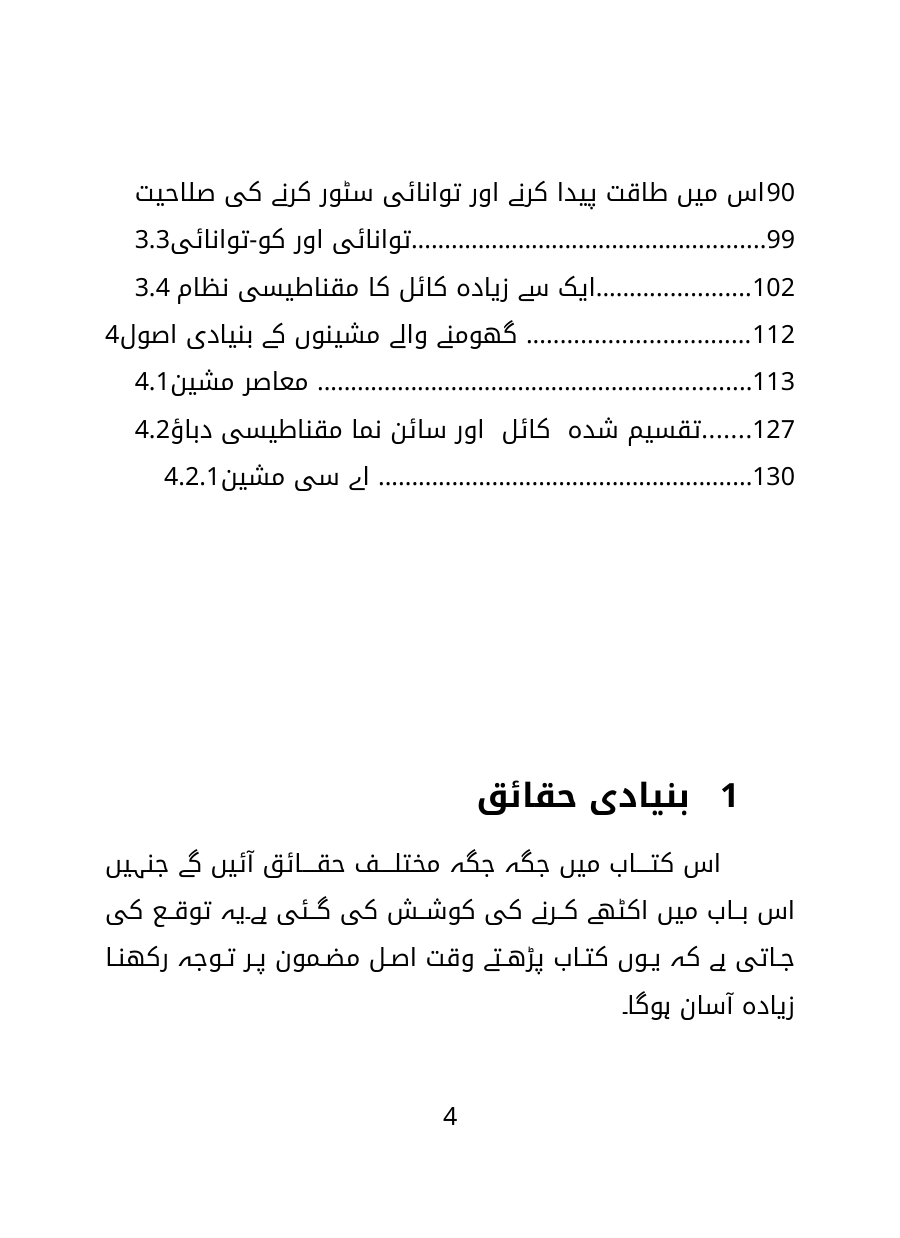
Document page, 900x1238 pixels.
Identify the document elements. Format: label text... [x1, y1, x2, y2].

text اس کتاب میں جگہ جگہ مختلف حقائق آئیں گے جنہیں اس باب میں اکٹھے کرنے کی کوشش کی گئی ہے۔یہ توقع کی جاتی ہے کہ یوں کتاب پڑھتے وقت اصل مضمون پر توجہ رکھنا زیادہ آسان ہوگا۔ [105, 840, 795, 1029]
text 3.4 ایک سے زیادہ کائل کا مقناطیسی نظام 102 [134, 264, 795, 311]
subtitle بنیادی حقائق [105, 764, 720, 827]
text 3.2توانائی کی قسم تبدیل کرنے والا ایک کائل کا نظام اور اس میں طاقت پیدا کرنے اور توانائی سٹور کرنے کی صلاحیت 90 [134, 169, 795, 216]
text 3.3توانائی اور کو-توانائی 99 [134, 216, 795, 264]
text 4.1معاصر مشین 113 [134, 359, 795, 406]
text 4.2تقسیم شدہ کائل اور سائن نما مقناطیسی دباؤ 127 [134, 406, 795, 453]
text 4.2.1اے سی مشین 130 [164, 453, 795, 501]
text 4گھومنے والے مشینوں کے بنیادی اصول 112 [105, 311, 795, 359]
